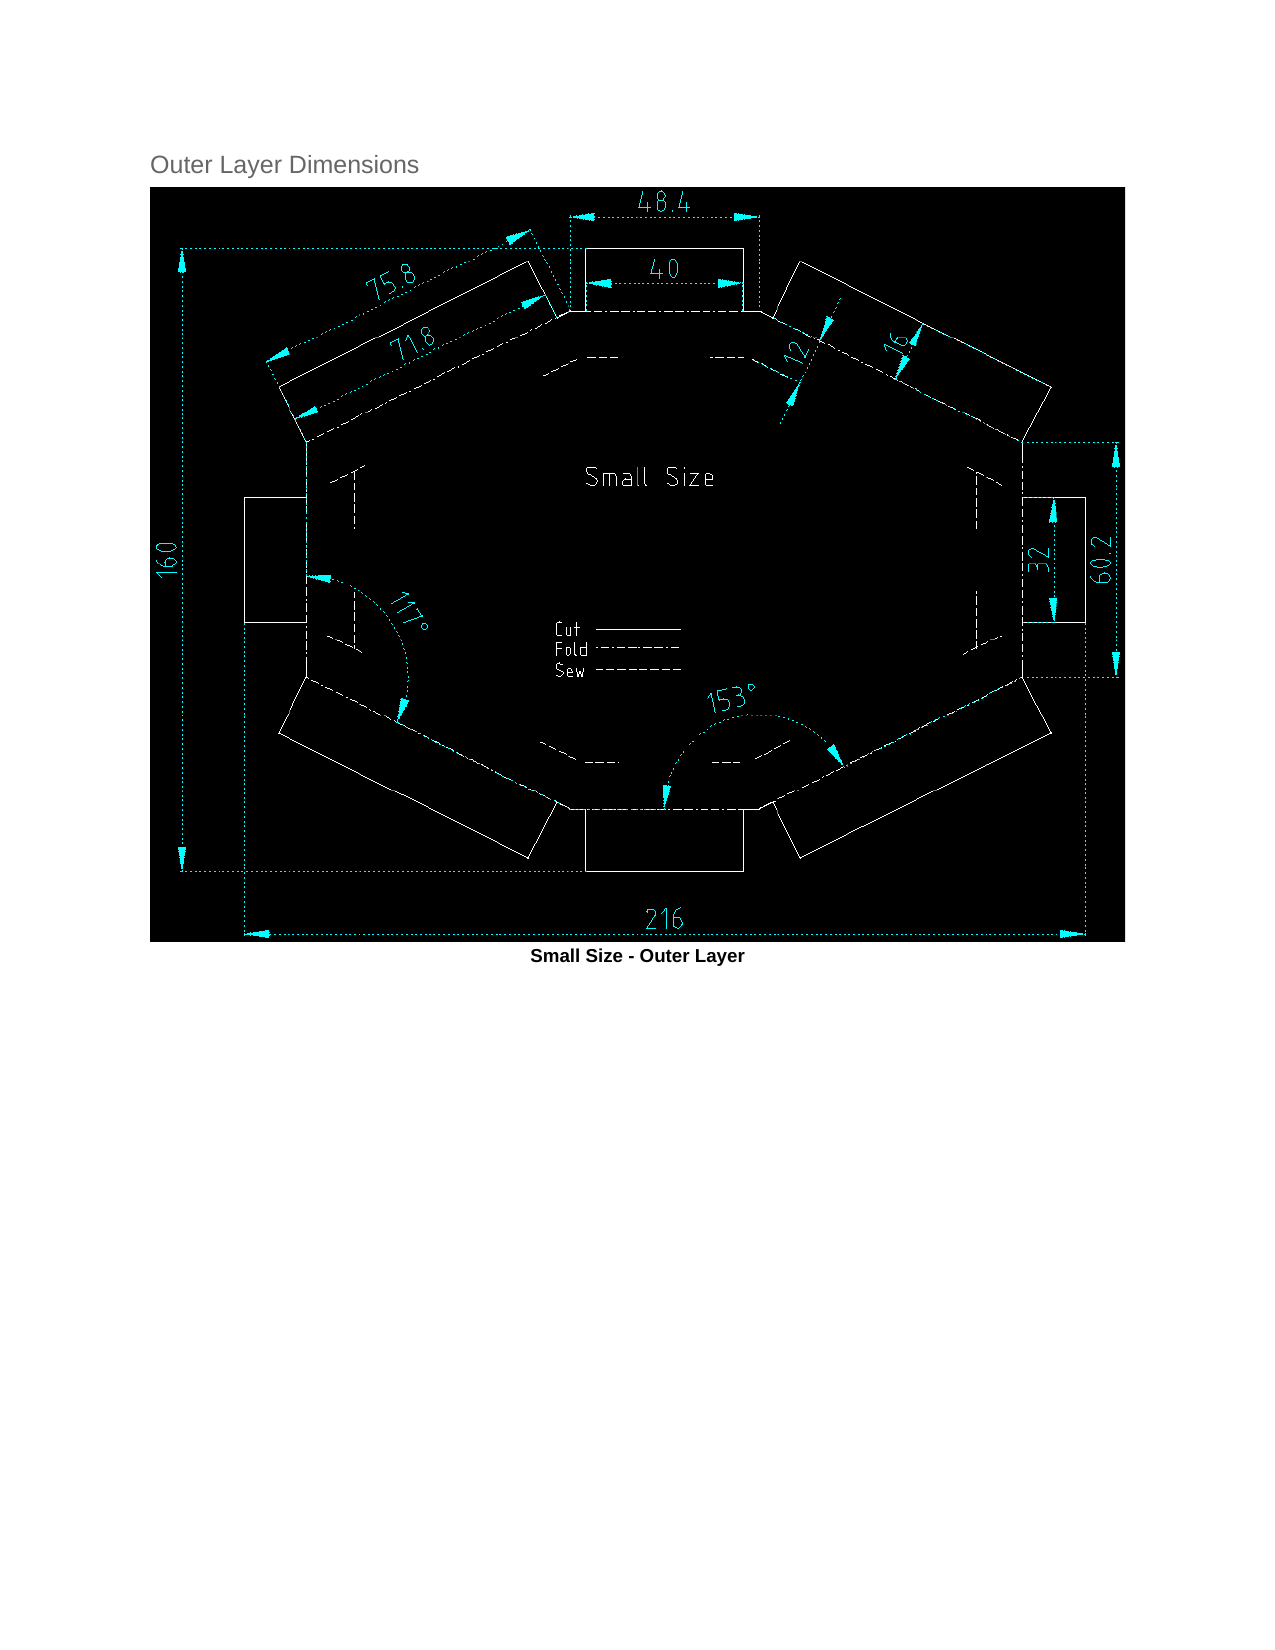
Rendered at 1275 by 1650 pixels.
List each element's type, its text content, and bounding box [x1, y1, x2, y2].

text Small Size - Outer Layer [150, 942, 1125, 996]
subtitle Outer Layer Dimensions [150, 150, 1125, 179]
